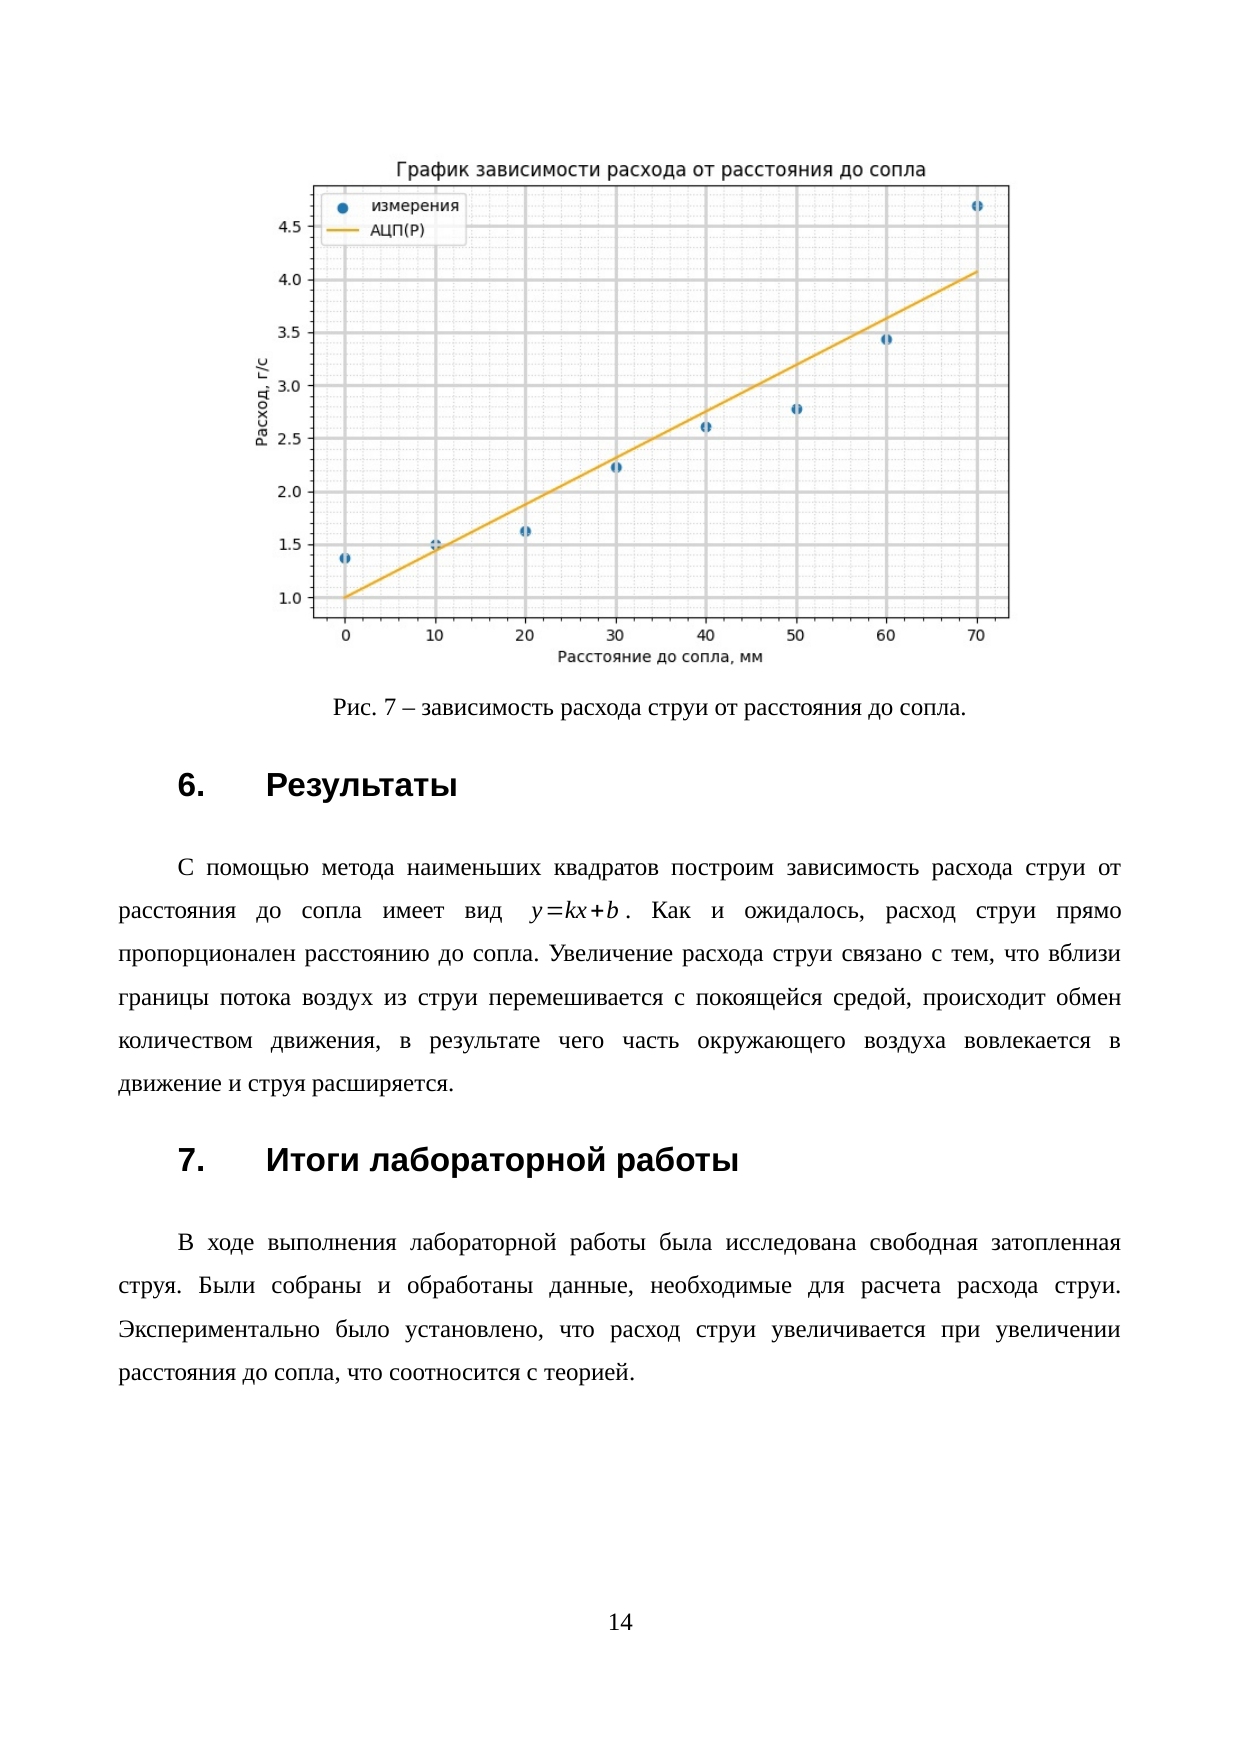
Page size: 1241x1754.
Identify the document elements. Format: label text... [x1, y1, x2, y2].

text С помощью метода наименьших квадратов построим зависимость расхода струи от расстояния до сопла имеет вид . Как и ожидалось, расход струи прямо пропорционален расстоянию до сопла. Увеличение расхода струи связано с тем, что вблизи границы потока воздух из струи перемешивается с покоящейся средой, происходит обмен количеством движения, в результате чего часть окружающего воздуха вовлекается в движение и струя расширяется. [118, 852, 1122, 1097]
text Рис. 7 – зависимость расхода струи от расстояния до сопла. [118, 692, 1122, 721]
text В ходе выполнения лабораторной работы была исследована свободная затопленная струя. Были собраны и обработаны данные, необходимые для расчета расхода струи. Экспериментально было установлено, что расход струи увеличивается при увеличении расстояния до сопла, что соотносится с теорией. [118, 1227, 1122, 1386]
picture [201, 118, 1098, 679]
subtitle Результаты [118, 765, 1122, 803]
subtitle Итоги лабораторной работы [118, 1140, 1122, 1179]
